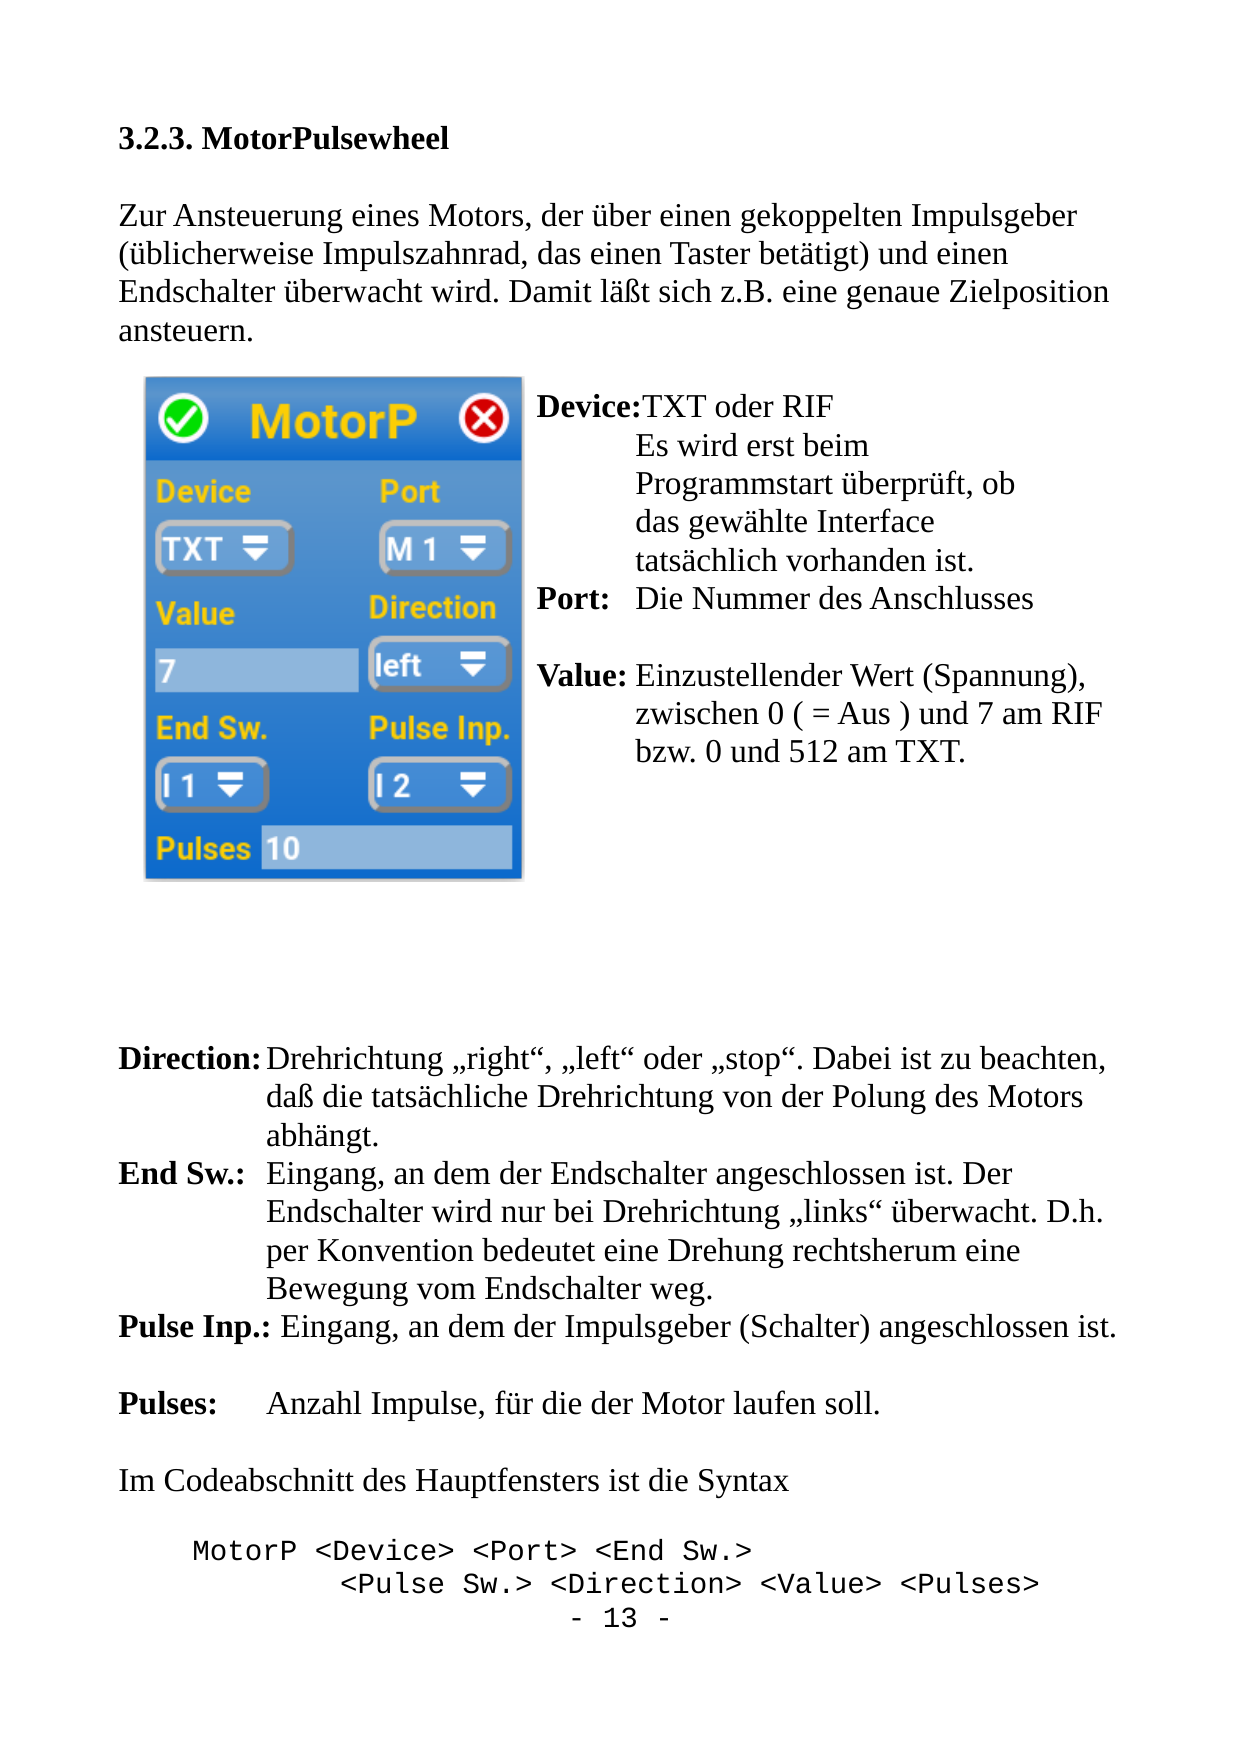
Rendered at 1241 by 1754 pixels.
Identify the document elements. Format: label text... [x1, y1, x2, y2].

text Port: Die Nummer des Anschlusses [525, 578, 1122, 616]
text [118, 386, 143, 425]
text 3.2.3. MotorPulsewheel [118, 118, 1122, 156]
text End Sw.: Eingang, an dem der Endschalter angeschlossen ist. Der Endschalter wird nur bei Drehrichtung „links“ überwacht. D.h. per Konvention bedeutet eine Drehung rechtsherum eine Bewegung vom Endschalter weg. [118, 1153, 1122, 1306]
text [118, 425, 143, 578]
text Value: Einzustellender Wert (Spannung), zwischen 0 ( = Aus ) und 7 am RIF bzw. 0 und 512 am TXT. [525, 655, 1122, 770]
text <Pulse Sw.> <Direction> <Value> <Pulses> [118, 1569, 1122, 1602]
text [118, 578, 143, 616]
text Es wird erst beim Programmstart überprüft, ob das gewählte Interface tatsächlich vorhanden ist. [525, 425, 1122, 578]
text Pulse Inp.: Eingang, an dem der Impulsgeber (Schalter) angeschlossen ist. [118, 1306, 1122, 1345]
text Direction: Drehrichtung „right“, „left“ oder „stop“. Dabei ist zu beachten, [118, 1038, 1122, 1076]
text [118, 655, 143, 770]
text abhängt. [118, 1115, 1122, 1153]
text Im Codeabschnitt des Hauptfensters ist die Syntax [118, 1460, 1122, 1498]
text MotorP <Device> <Port> <End Sw.> [118, 1536, 1122, 1569]
text daß die tatsächliche Drehrichtung von der Polung des Motors [118, 1076, 1122, 1115]
text Zur Ansteuerung eines Motors, der über einen gekoppelten Impulsgeber (üblicherweise Impulszahnrad, das einen Taster betätigt) und einen Endschalter überwacht wird. Damit läßt sich z.B. eine genaue Zielposition ansteuern. [118, 195, 1122, 348]
picture [143, 376, 525, 882]
text Pulses: Anzahl Impulse, für die der Motor laufen soll. [118, 1383, 1122, 1421]
text Device:TXT oder RIF [525, 386, 1122, 425]
